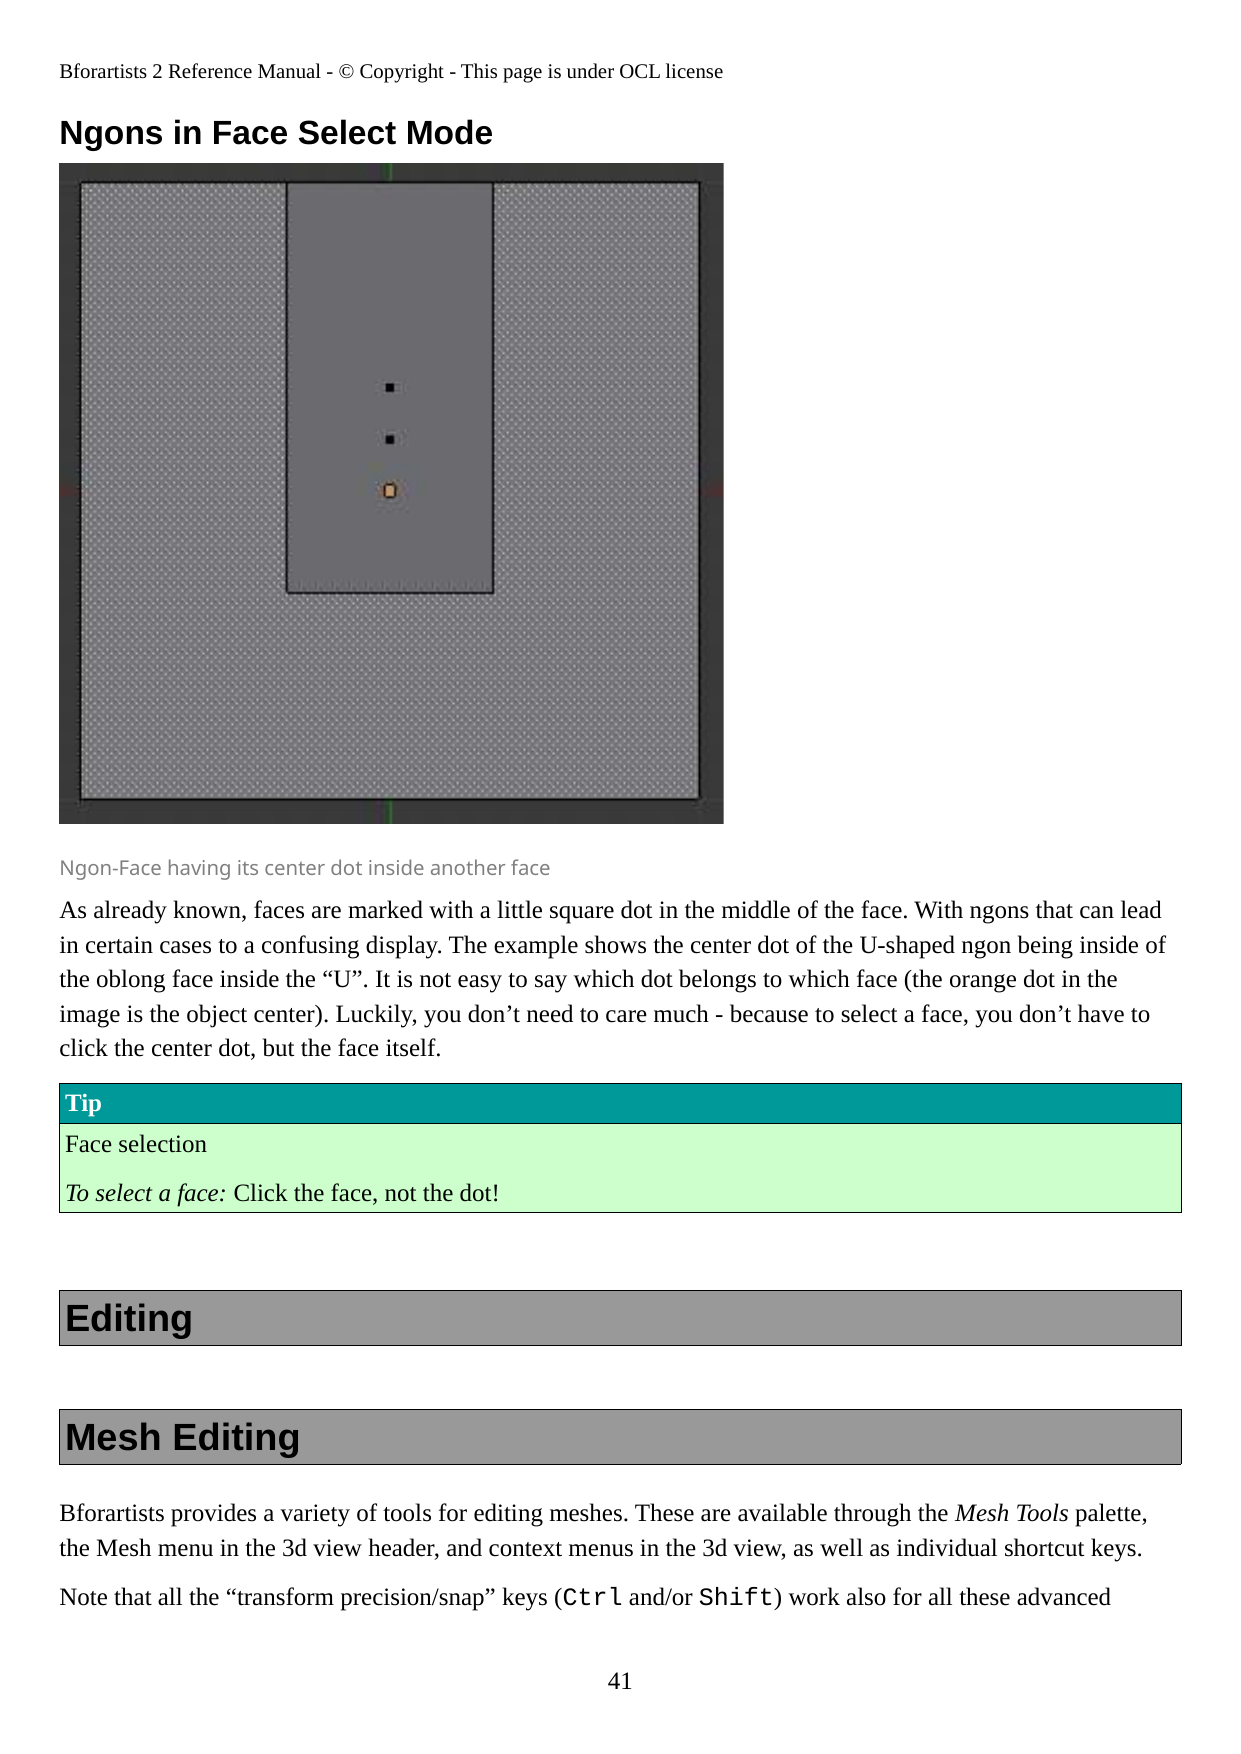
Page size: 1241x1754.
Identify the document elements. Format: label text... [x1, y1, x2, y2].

table_cell Face selection To select a face: Click the face, not the dot! [60, 1124, 1181, 1212]
text As already known, faces are marked with a little square dot in the middle of the face. With ngons that can lead in certain cases to a confusing display. The example shows the center dot of the U-shaped ngon being inside of the oblong face inside the “U”. It is not easy to say which dot belongs to which face (the orange dot in the image is the object center). Luckily, you don’t need to care much - because to select a face, you don’t have to click the center dot, but the face itself. [59, 896, 1181, 1062]
text Note that all the “transform precision/snap” keys (Ctrl and/or Shift) work also for all these advanced [59, 1582, 1181, 1613]
picture [59, 163, 724, 824]
subtitle Ngons in Face Select Mode [59, 113, 1181, 151]
table_header Tip [60, 1084, 1181, 1123]
text Ngon-Face having its center dot inside another face [59, 850, 1181, 881]
text Bforartists provides a variety of tools for editing meshes. These are available through the Mesh Tools palette, the Mesh menu in the 3d view header, and context menus in the 3d view, as well as individual shortcut keys. [59, 1498, 1181, 1562]
table_header Mesh Editing [60, 1410, 1181, 1464]
table_header Editing [60, 1291, 1181, 1345]
